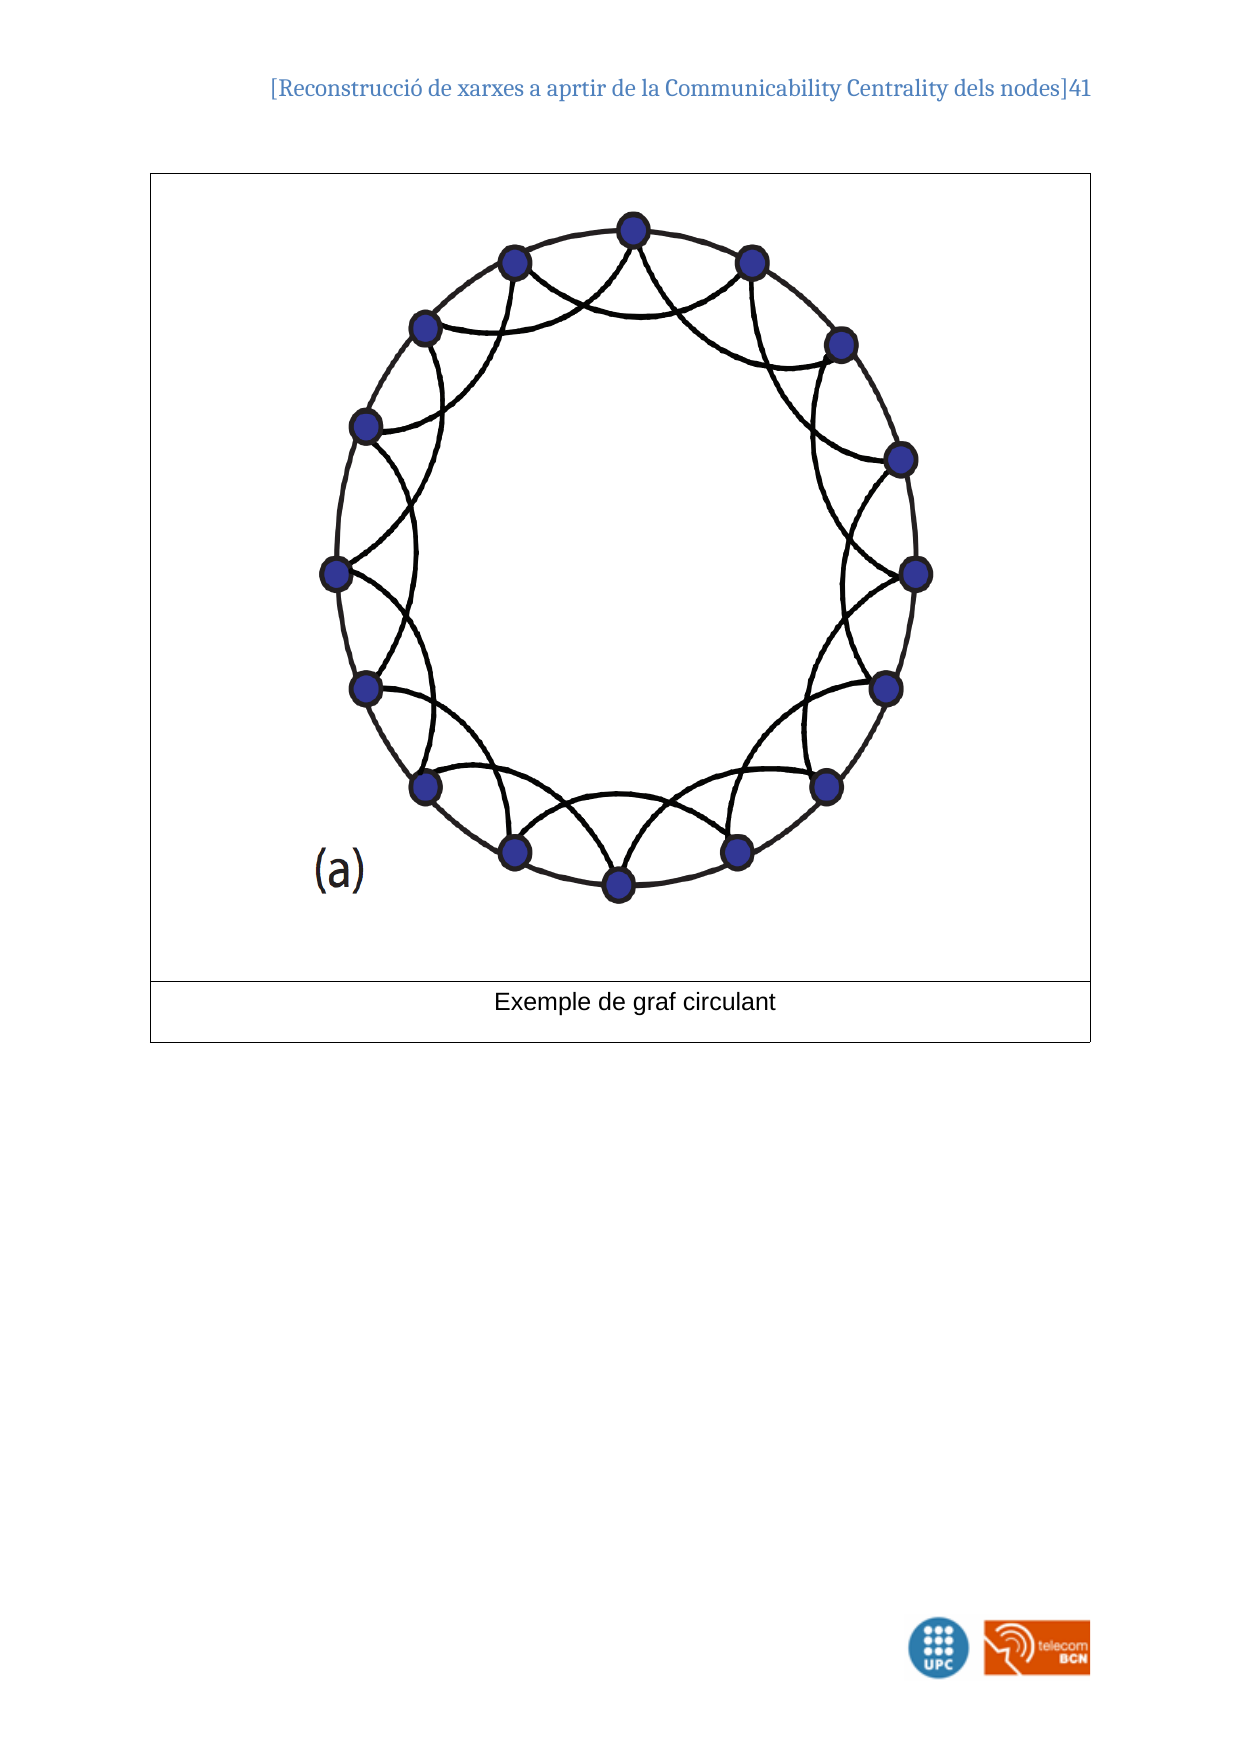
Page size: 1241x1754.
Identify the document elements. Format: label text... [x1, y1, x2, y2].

table_header [151, 174, 1090, 981]
picture [904, 1614, 1091, 1681]
picture [291, 178, 949, 922]
table_cell Exemple de graf circulant [151, 982, 1090, 1042]
